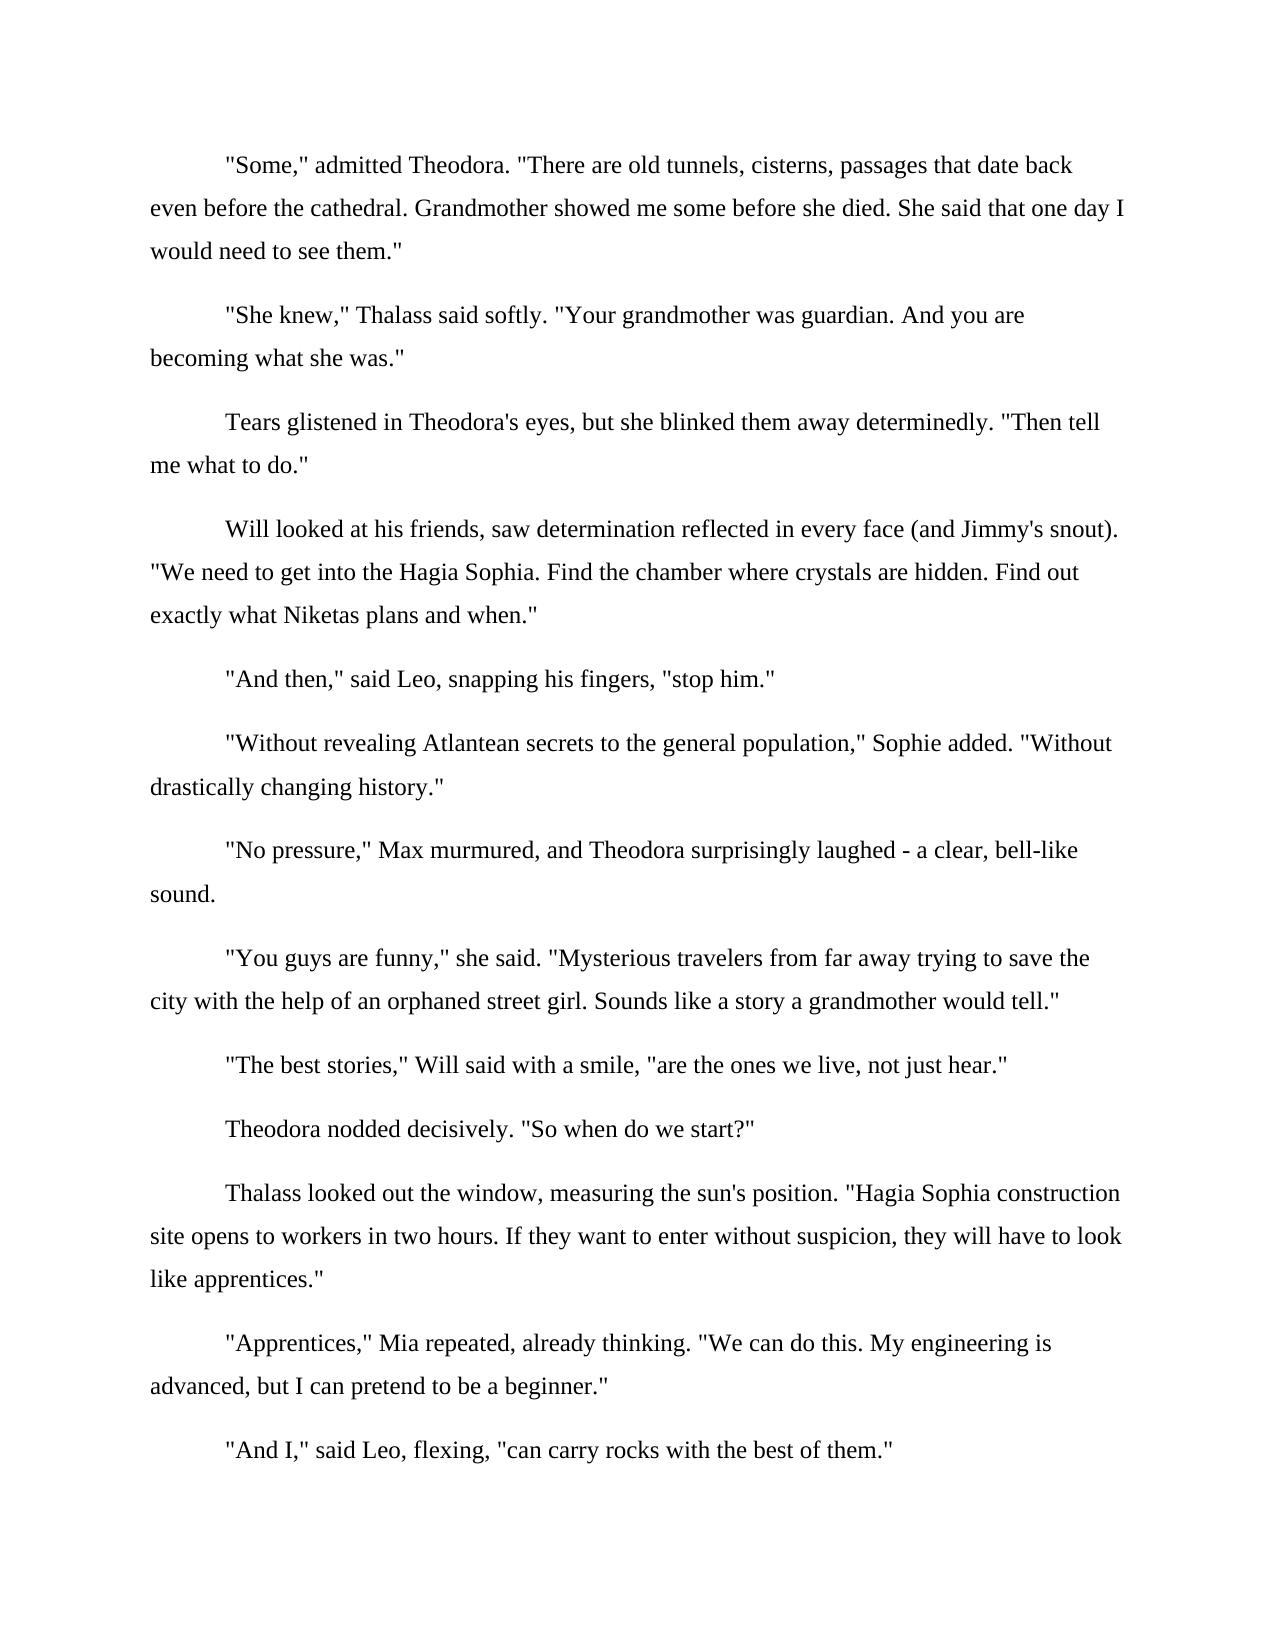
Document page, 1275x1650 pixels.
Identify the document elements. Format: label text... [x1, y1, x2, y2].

text "Without revealing Atlantean secrets to the general population," Sophie added. "Without drastically changing history." [150, 728, 1125, 800]
text "You guys are funny," she said. "Mysterious travelers from far away trying to save the city with the help of an orphaned street girl. Sounds like a story a grandmother would tell." [150, 943, 1125, 1014]
text "Some," admitted Theodora. "There are old tunnels, cisterns, passages that date back even before the cathedral. Grandmother showed me some before she died. She said that one day I would need to see them." [150, 150, 1125, 265]
text "Apprentices," Mia repeated, already thinking. "We can do this. My engineering is advanced, but I can pretend to be a beginner." [150, 1328, 1125, 1400]
text Thalass looked out the window, measuring the sun's position. "Hagia Sophia construction site opens to workers in two hours. If they want to enter without suspicion, they will have to look like apprentices." [150, 1178, 1125, 1293]
text Tears glistened in Theodora's eyes, but she blinked them away determinedly. "Then tell me what to do." [150, 407, 1125, 479]
text Will looked at his friends, saw determination reflected in every face (and Jimmy's snout). "We need to get into the Hagia Sophia. Find the chamber where crystals are hidden. Find out exactly what Niketas plans and when." [150, 514, 1125, 629]
text Theodora nodded decisively. "So when do we start?" [150, 1114, 1125, 1142]
text "No pressure," Max murmured, and Theodora surprisingly laughed - a clear, bell-like sound. [150, 836, 1125, 907]
text "She knew," Thalass said softly. "Your grandmother was guardian. And you are becoming what she was." [150, 300, 1125, 372]
text "And then," said Leo, snapping his fingers, "stop him." [150, 664, 1125, 693]
text "And I," said Leo, flexing, "can carry rocks with the best of them." [150, 1435, 1125, 1464]
text "The best stories," Will said with a smile, "are the ones we live, not just hear." [150, 1050, 1125, 1078]
